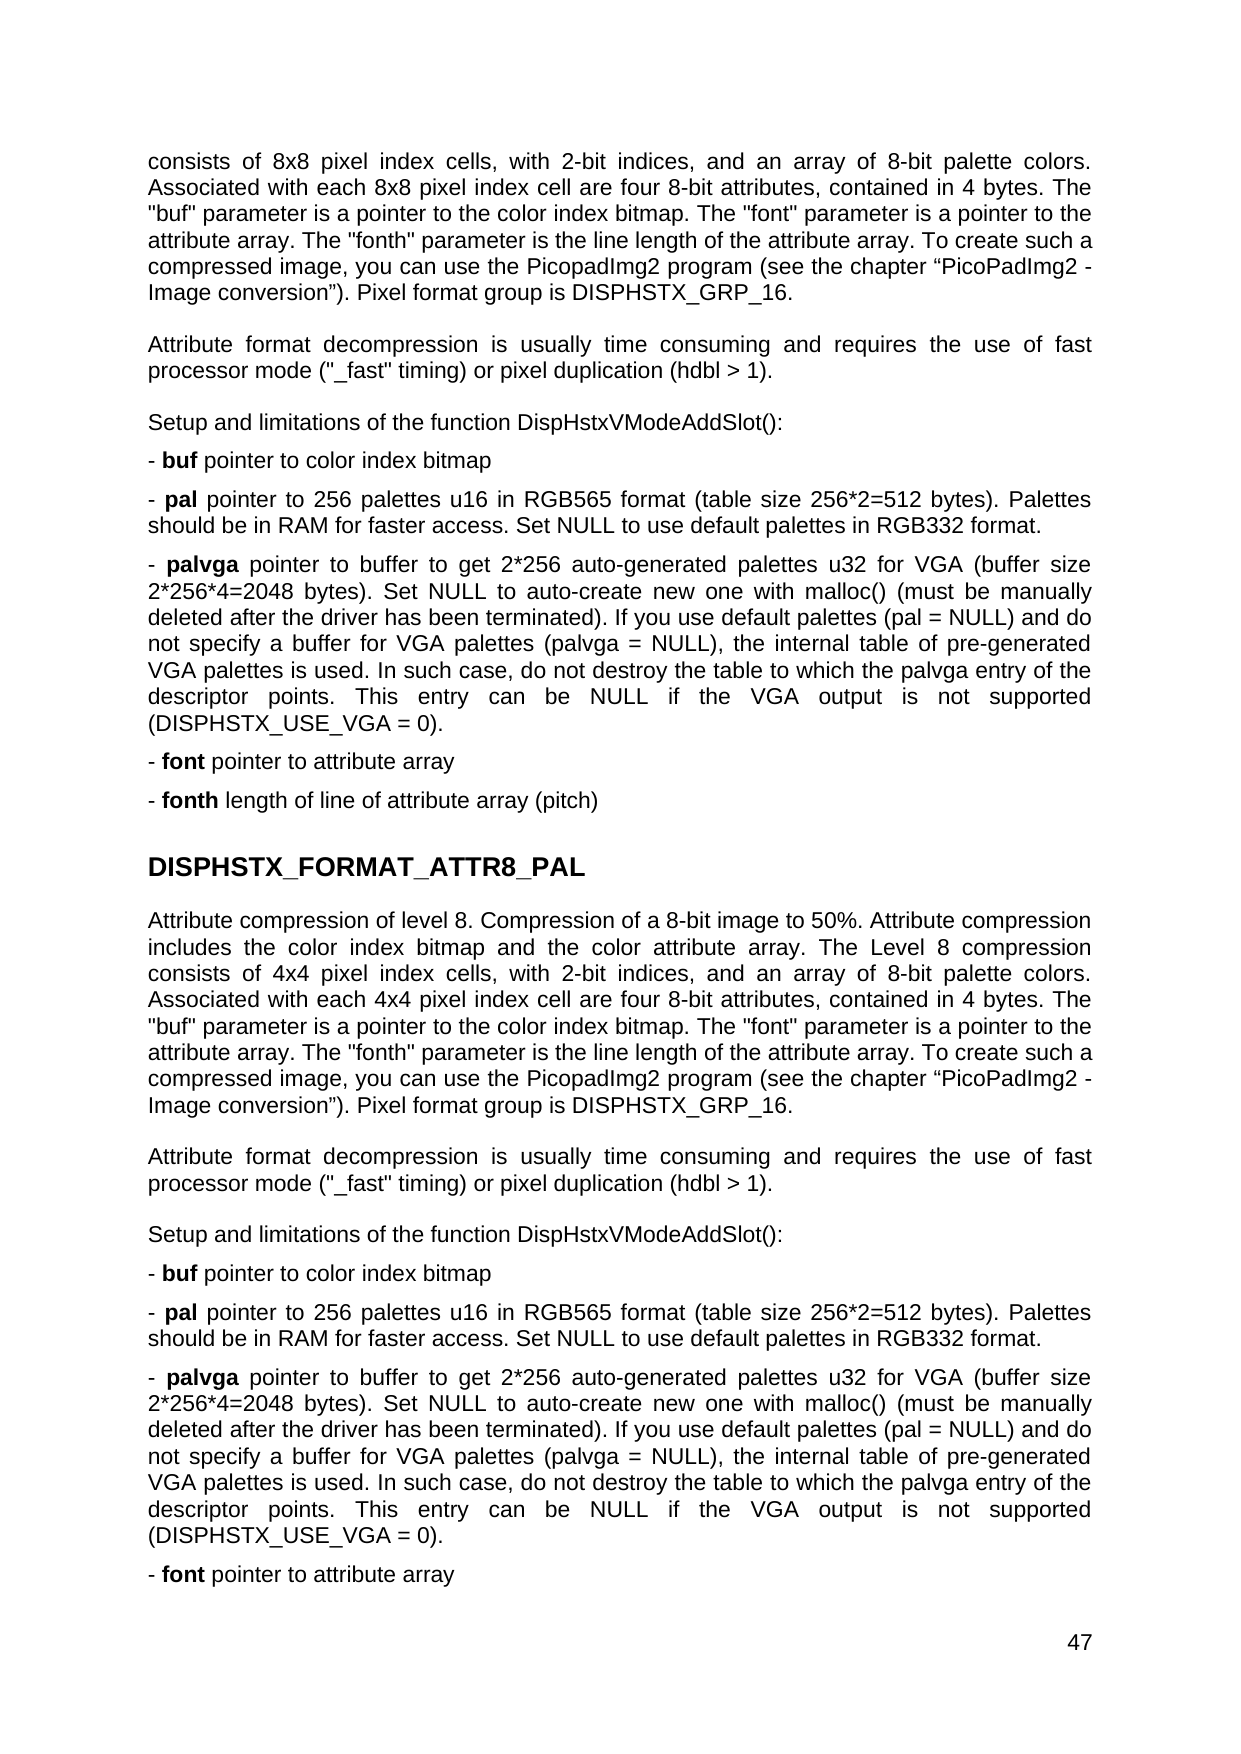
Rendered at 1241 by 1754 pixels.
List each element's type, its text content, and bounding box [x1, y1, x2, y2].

text - font pointer to attribute array [148, 748, 1093, 775]
text - buf pointer to color index bitmap [148, 1260, 1093, 1286]
text Attribute compression of level 8. Compression of a 8-bit image to 50%. Attribute compression includes the color index bitmap and the color attribute array. The Level 8 compression consists of 4x4 pixel index cells, with 2-bit indices, and an array of 8-bit palette colors. Associated with each 4x4 pixel index cell are four 8-bit attributes, contained in 4 bytes. The "buf" parameter is a pointer to the color index bitmap. The "font" parameter is a pointer to the attribute array. The "fonth" parameter is the line length of the attribute array. To create such a compressed image, you can use the PicopadImg2 program (see the chapter “PicoPadImg2 - Image conversion”). Pixel format group is DISPHSTX_GRP_16. [148, 907, 1093, 1118]
text - fonth length of line of attribute array (pitch) [148, 787, 1093, 813]
text Attribute format decompression is usually time consuming and requires the use of fast processor mode ("_fast" timing) or pixel duplication (hdbl > 1). [148, 331, 1093, 383]
text - palvga pointer to buffer to get 2*256 auto-generated palettes u32 for VGA (buffer size 2*256*4=2048 bytes). Set NULL to auto-create new one with malloc() (must be manually deleted after the driver has been terminated). If you use default palettes (pal = NULL) and do not specify a buffer for VGA palettes (palvga = NULL), the internal table of pre-generated VGA palettes is used. In such case, do not destroy the table to which the palvga entry of the descriptor points. This entry can be NULL if the VGA output is not supported (DISPHSTX_USE_VGA = 0). [148, 1364, 1093, 1548]
text - font pointer to attribute array [148, 1561, 1093, 1587]
text Attribute format decompression is usually time consuming and requires the use of fast processor mode ("_fast" timing) or pixel duplication (hdbl > 1). [148, 1143, 1093, 1196]
subtitle DISPHSTX_FORMAT_ATTR8_PAL [148, 851, 1093, 882]
text - palvga pointer to buffer to get 2*256 auto-generated palettes u32 for VGA (buffer size 2*256*4=2048 bytes). Set NULL to auto-create new one with malloc() (must be manually deleted after the driver has been terminated). If you use default palettes (pal = NULL) and do not specify a buffer for VGA palettes (palvga = NULL), the internal table of pre-generated VGA palettes is used. In such case, do not destroy the table to which the palvga entry of the descriptor points. This entry can be NULL if the VGA output is not supported (DISPHSTX_USE_VGA = 0). [148, 551, 1093, 736]
text Setup and limitations of the function DispHstxVModeAddSlot(): [148, 408, 1093, 435]
text - pal pointer to 256 palettes u16 in RGB565 format (table size 256*2=512 bytes). Palettes should be in RAM for faster access. Set NULL to use default palettes in RGB332 format. [148, 1298, 1093, 1351]
text consists of 8x8 pixel index cells, with 2-bit indices, and an array of 8-bit palette colors. Associated with each 8x8 pixel index cell are four 8-bit attributes, contained in 4 bytes. The "buf" parameter is a pointer to the color index bitmap. The "font" parameter is a pointer to the attribute array. The "fonth" parameter is the line length of the attribute array. To create such a compressed image, you can use the PicopadImg2 program (see the chapter “PicoPadImg2 - Image conversion”). Pixel format group is DISPHSTX_GRP_16. [148, 148, 1093, 306]
text Setup and limitations of the function DispHstxVModeAddSlot(): [148, 1221, 1093, 1247]
text - pal pointer to 256 palettes u16 in RGB565 format (table size 256*2=512 bytes). Palettes should be in RAM for faster access. Set NULL to use default palettes in RGB332 format. [148, 486, 1093, 539]
text - buf pointer to color index bitmap [148, 447, 1093, 474]
